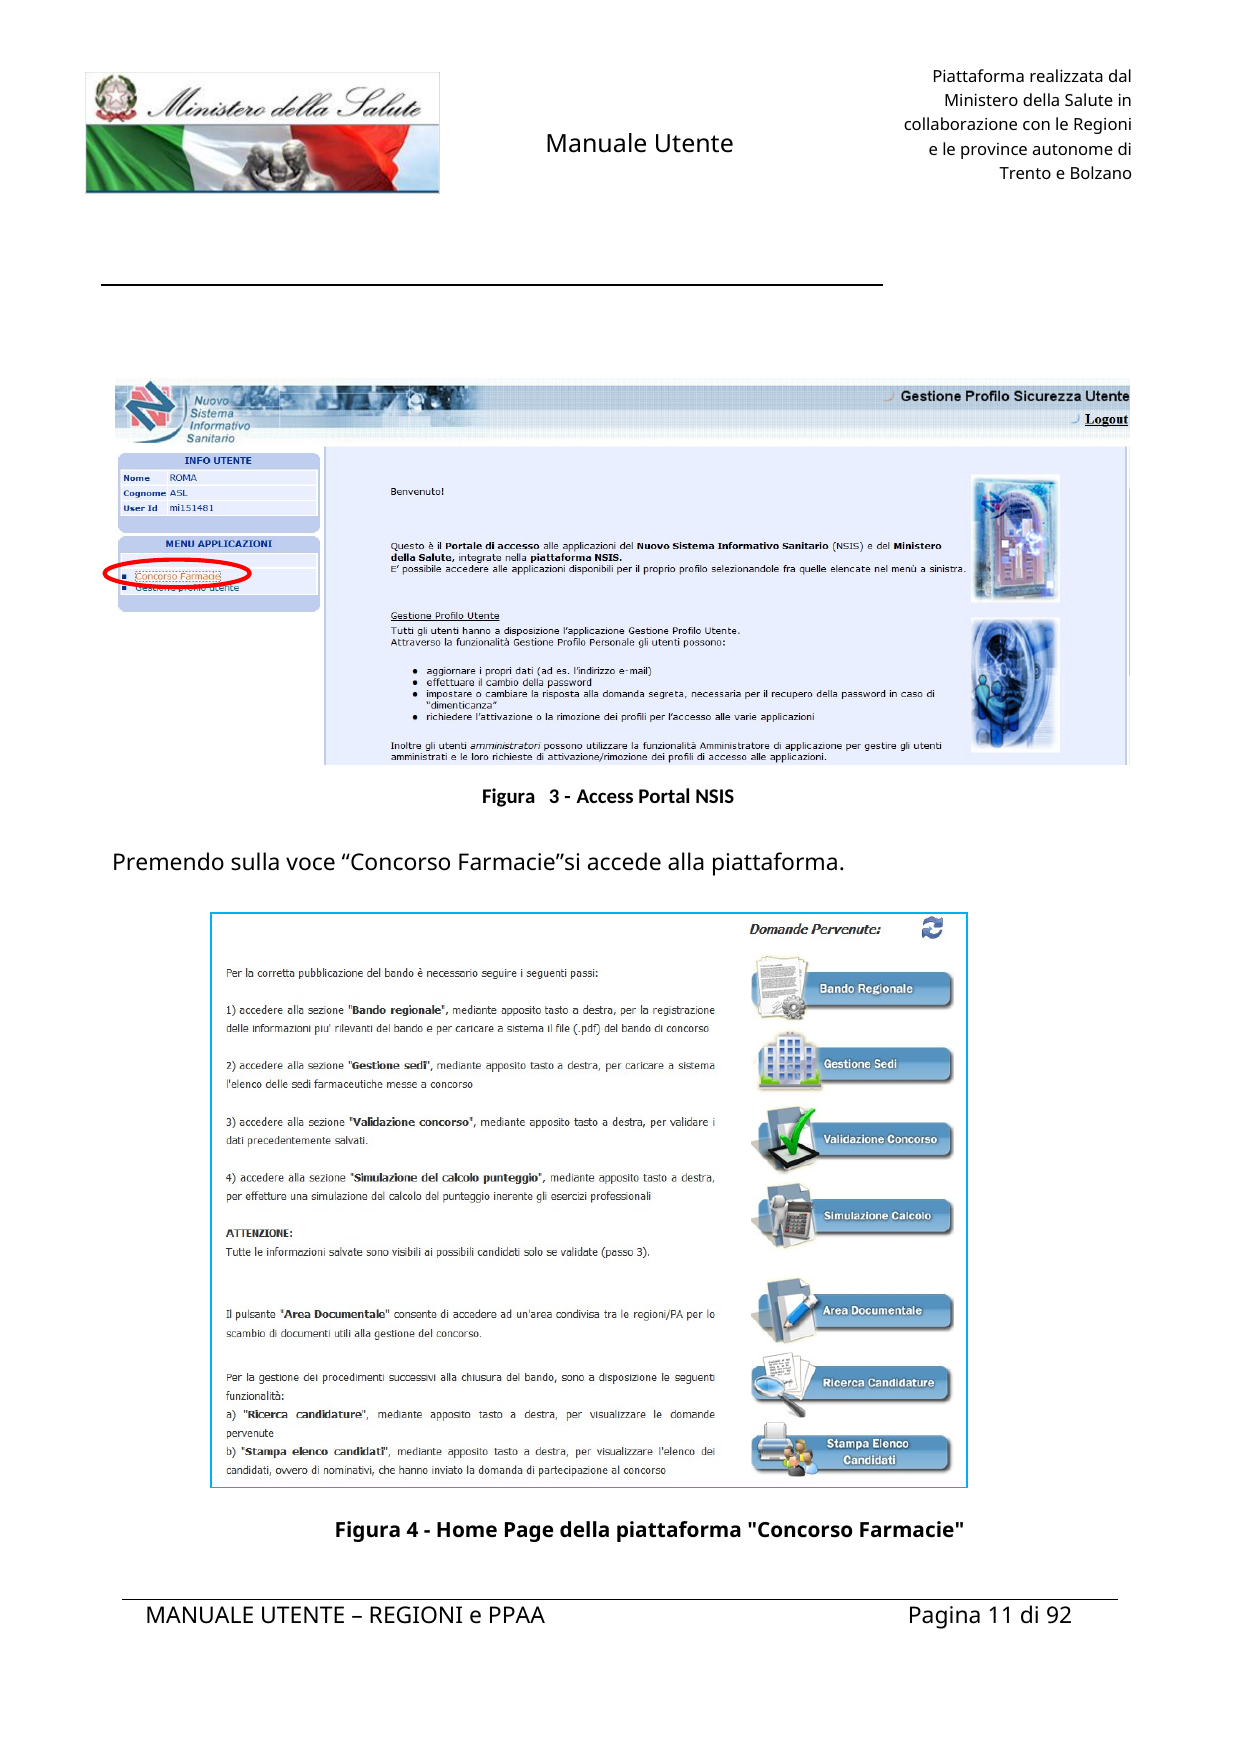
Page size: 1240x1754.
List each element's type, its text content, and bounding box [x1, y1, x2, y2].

text Figura 4 - Home Page della piattaforma "Concorso Farmacie" [334, 1516, 1078, 1544]
text Premendo sulla voce “Concorso Farmacie”si accede alla piattaforma. [112, 846, 1069, 877]
